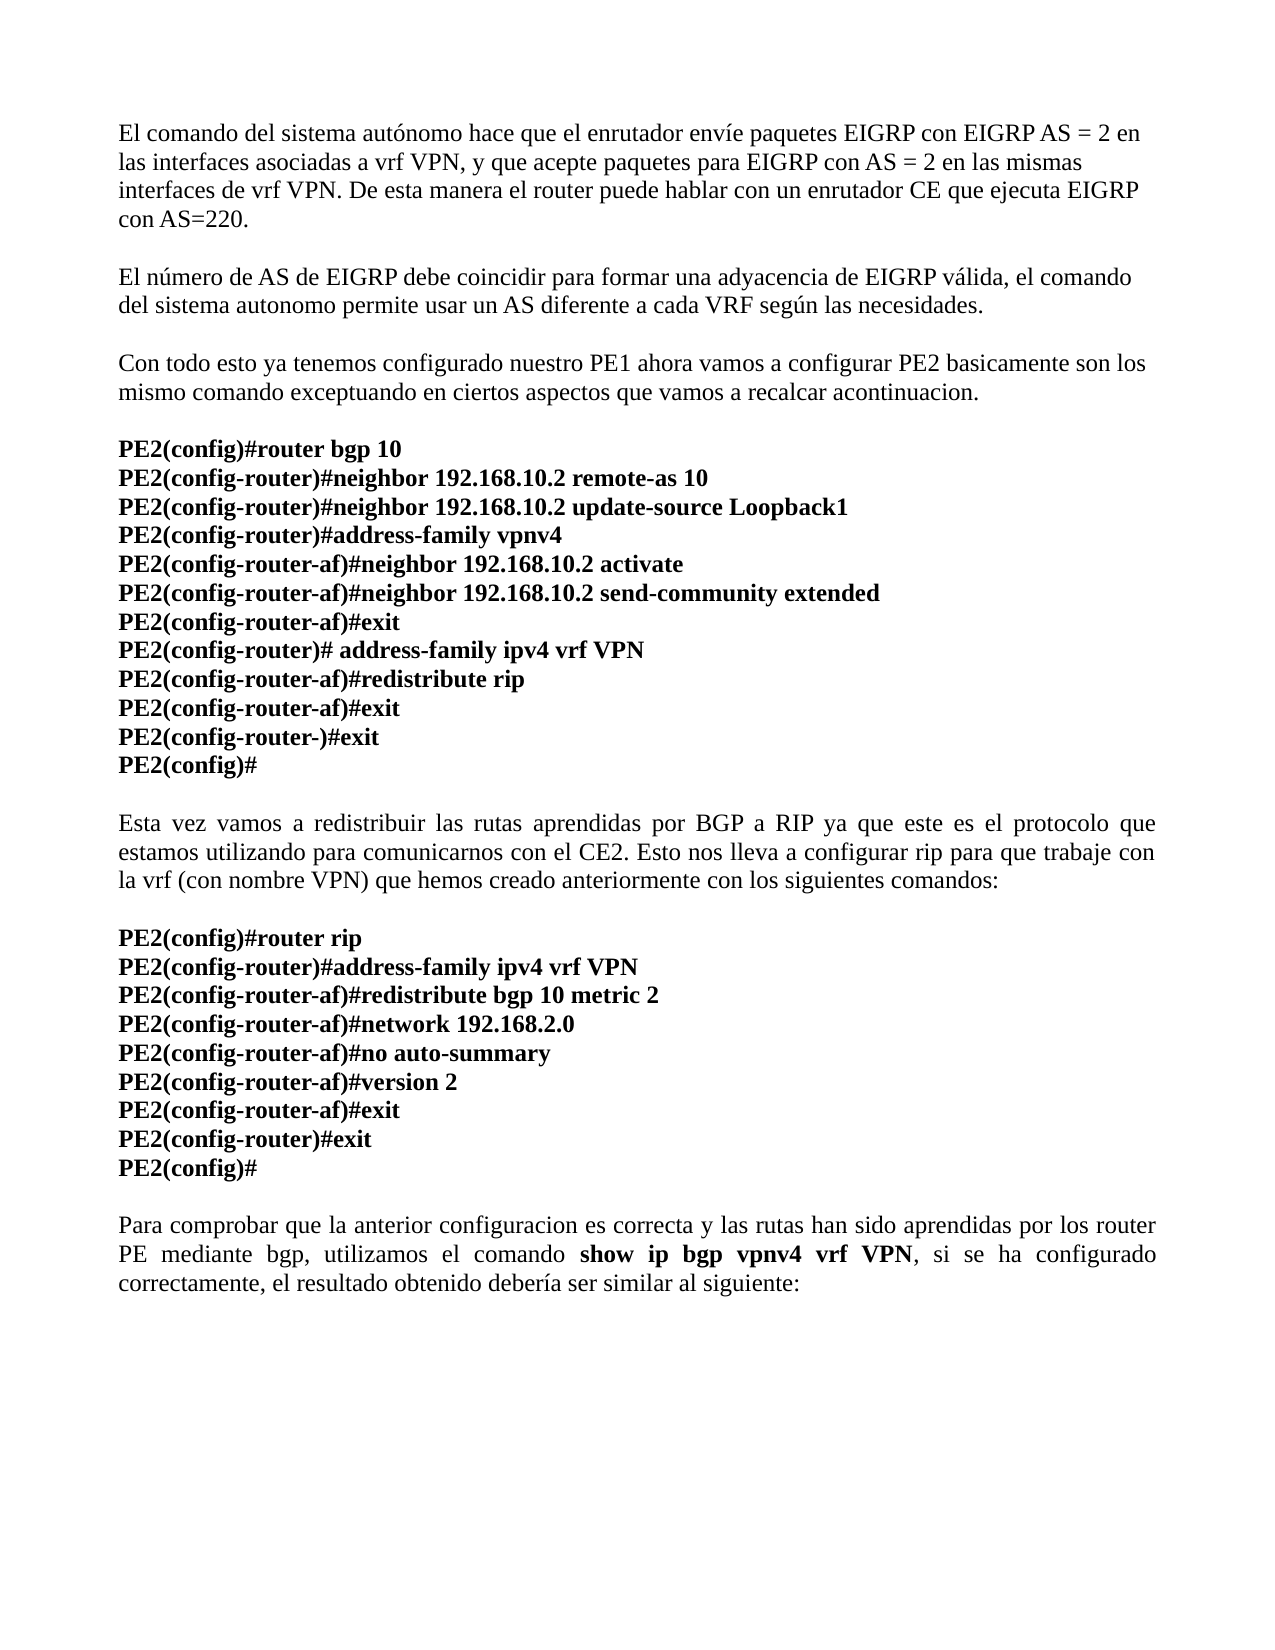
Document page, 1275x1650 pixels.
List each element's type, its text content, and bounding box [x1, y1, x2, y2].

text PE2(config-router)#neighbor 192.168.10.2 remote-as 10 [118, 463, 1157, 492]
text Esta vez vamos a redistribuir las rutas aprendidas por BGP a RIP ya que este es el protocolo que estamos utilizando para comunicarnos con el CE2. Esto nos lleva a configurar rip para que trabaje con la vrf (con nombre VPN) que hemos creado anteriormente con los siguientes comandos: [118, 808, 1157, 894]
text PE2(config-router)#address-family vpnv4 [118, 521, 1157, 549]
text Para comprobar que la anterior configuracion es correcta y las rutas han sido aprendidas por los router PE mediante bgp, utilizamos el comando show ip bgp vpnv4 vrf VPN, si se ha configurado correctamente, el resultado obtenido debería ser similar al siguiente: [118, 1211, 1157, 1297]
text PE2(config)# [118, 1153, 1157, 1182]
text PE2(config-router)#exit [118, 1124, 1157, 1153]
text PE2(config-router)# address-family ipv4 vrf VPN [118, 636, 1157, 664]
text PE2(config-router-af)#network 192.168.2.0 [118, 1009, 1157, 1038]
text Con todo esto ya tenemos configurado nuestro PE1 ahora vamos a configurar PE2 basicamente son los mismo comando exceptuando en ciertos aspectos que vamos a recalcar acontinuacion. [118, 348, 1157, 406]
text PE2(config-router-af)#neighbor 192.168.10.2 send-community extended [118, 578, 1157, 607]
text PE2(config-router-af)#exit [118, 693, 1157, 722]
text PE2(config)#router bgp 10 [118, 434, 1157, 463]
text PE2(config)#router rip [118, 923, 1157, 952]
text PE2(config-router-af)#neighbor 192.168.10.2 activate [118, 549, 1157, 578]
text El comando del sistema autónomo hace que el enrutador envíe paquetes EIGRP con EIGRP AS = 2 en las interfaces asociadas a vrf VPN, y que acepte paquetes para EIGRP con AS = 2 en las mismas interfaces de vrf VPN. De esta manera el router puede hablar con un enrutador CE que ejecuta EIGRP con AS=220. El número de AS de EIGRP debe coincidir para formar una adyacencia de EIGRP válida, el comando del sistema autonomo permite usar un AS diferente a cada VRF según las necesidades. [118, 118, 1157, 319]
text PE2(config)# [118, 751, 1157, 779]
text PE2(config-router)#neighbor 192.168.10.2 update-source Loopback1 [118, 492, 1157, 521]
text PE2(config-router-af)#exit [118, 1096, 1157, 1124]
text PE2(config-router-af)#redistribute rip [118, 664, 1157, 693]
text PE2(config-router-af)#exit [118, 607, 1157, 636]
text PE2(config-router-af)#version 2 [118, 1067, 1157, 1096]
text PE2(config-router-)#exit [118, 722, 1157, 751]
text PE2(config-router-af)#no auto-summary [118, 1038, 1157, 1067]
text PE2(config-router)#address-family ipv4 vrf VPN [118, 952, 1157, 981]
text PE2(config-router-af)#redistribute bgp 10 metric 2 [118, 981, 1157, 1009]
